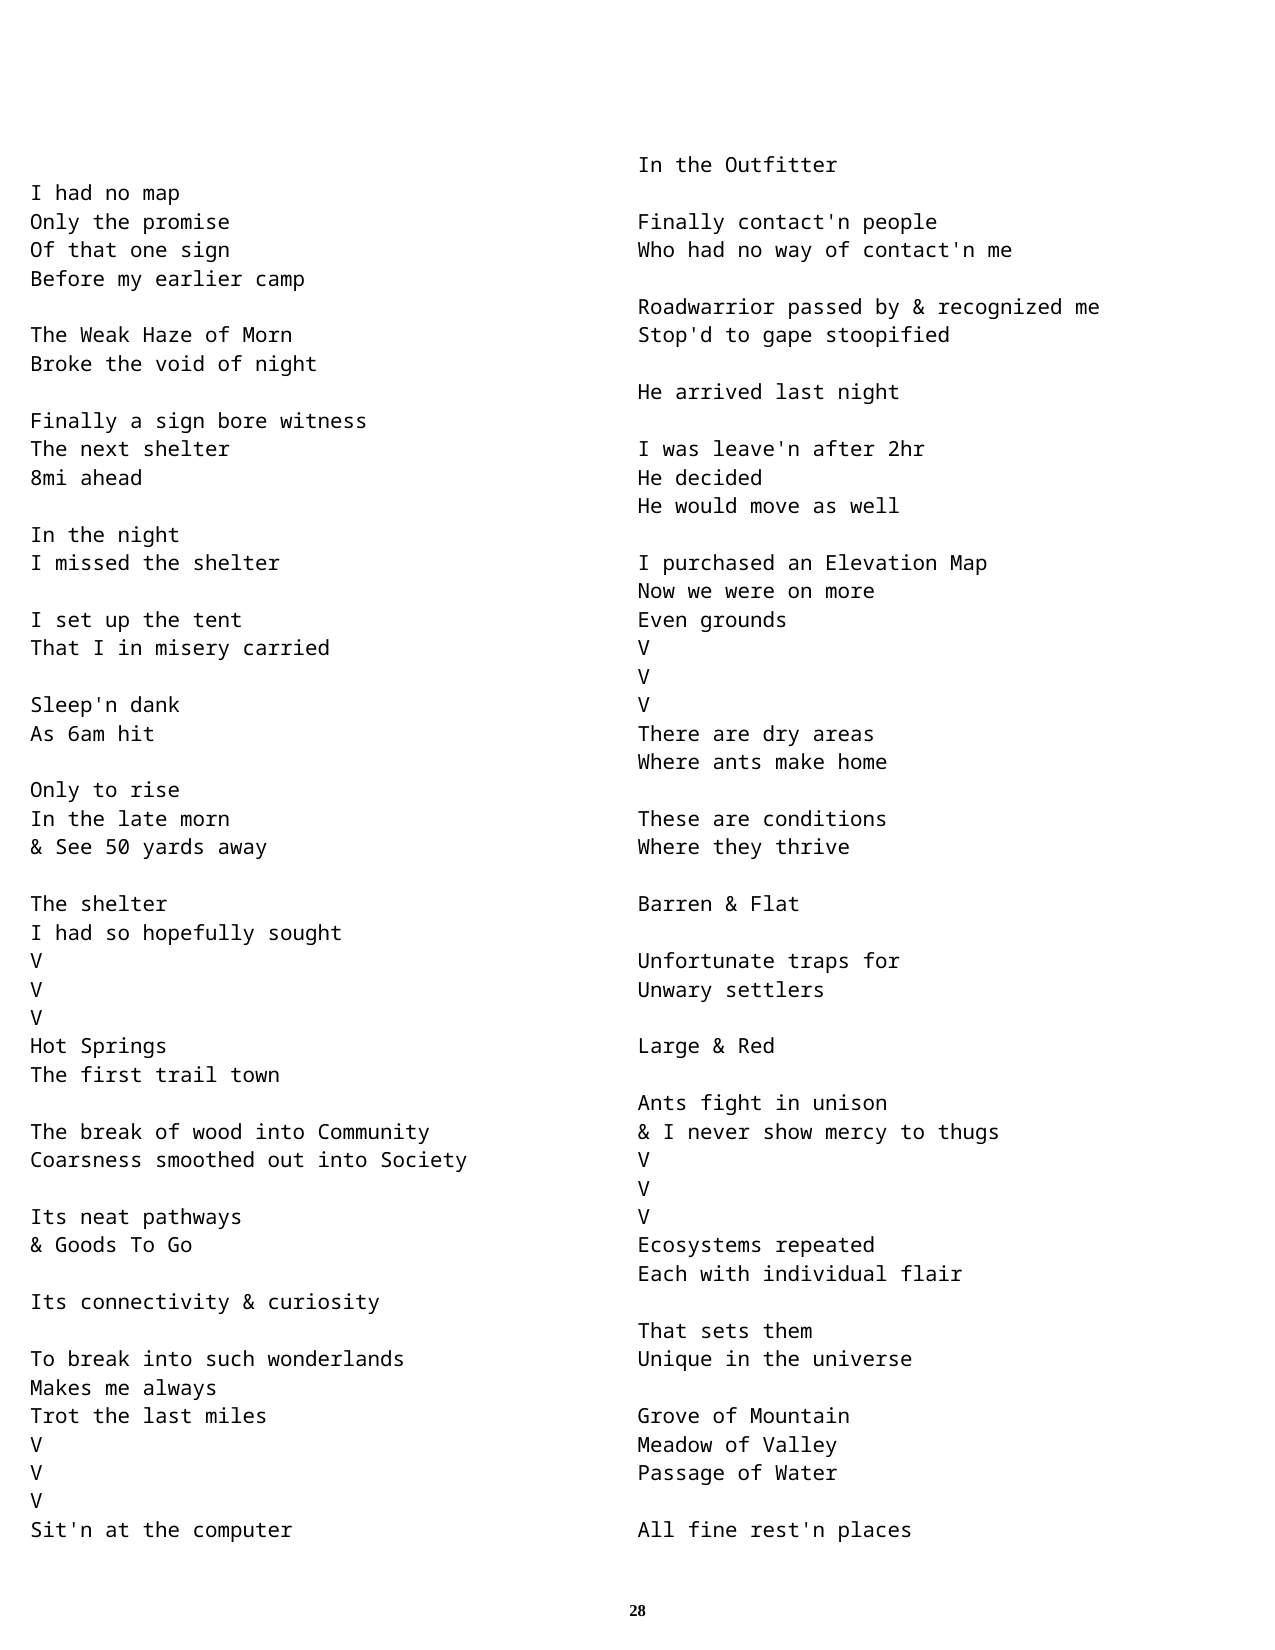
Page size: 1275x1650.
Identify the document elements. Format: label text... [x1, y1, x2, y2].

text The first trail town [30, 1060, 637, 1088]
text Roadwarrior passed by & recognized me [637, 292, 1245, 321]
text I had no map [30, 178, 637, 207]
text V [637, 1174, 1245, 1202]
text Passage of Water [637, 1458, 1245, 1487]
text Ants fight in unison [637, 1088, 1245, 1117]
text Finally a sign bore witness [30, 406, 637, 434]
text I was leave'n after 2hr [637, 434, 1245, 463]
text In the Outfitter [637, 150, 1245, 178]
text Who had no way of contact'n me [637, 235, 1245, 264]
text In the late morn [30, 804, 637, 832]
text These are conditions [637, 804, 1245, 832]
text I purchased an Elevation Map [637, 548, 1245, 577]
text V [30, 946, 637, 975]
text V [30, 1430, 637, 1458]
text V [30, 1458, 637, 1487]
text Unfortunate traps for [637, 946, 1245, 975]
text & See 50 yards away [30, 832, 637, 861]
text I missed the shelter [30, 548, 637, 577]
text Large & Red [637, 1032, 1245, 1060]
text & I never show mercy to thugs [637, 1117, 1245, 1145]
text 8mi ahead [30, 463, 637, 491]
text Finally contact'n people [637, 207, 1245, 235]
text That I in misery carried [30, 633, 637, 662]
text Each with individual flair [637, 1259, 1245, 1287]
text Of that one sign [30, 235, 637, 264]
text Now we were on more [637, 577, 1245, 605]
text Only to rise [30, 776, 637, 804]
text Unwary settlers [637, 975, 1245, 1003]
text To break into such wonderlands [30, 1344, 637, 1373]
text V [30, 1003, 637, 1032]
text The next shelter [30, 434, 637, 463]
text In the night [30, 520, 637, 548]
text Ecosystems repeated [637, 1231, 1245, 1259]
text Hot Springs [30, 1032, 637, 1060]
text He decided [637, 463, 1245, 491]
text & Goods To Go [30, 1231, 637, 1259]
text He arrived last night [637, 377, 1245, 406]
text Only the promise [30, 207, 637, 235]
text Broke the void of night [30, 349, 637, 377]
text He would move as well [637, 491, 1245, 520]
text Trot the last miles [30, 1401, 637, 1430]
text I had so hopefully sought [30, 918, 637, 946]
text That sets them [637, 1316, 1245, 1344]
text Before my earlier camp [30, 264, 637, 292]
text Unique in the universe [637, 1344, 1245, 1373]
text I set up the tent [30, 605, 637, 633]
text Meadow of Valley [637, 1430, 1245, 1458]
text There are dry areas [637, 719, 1245, 747]
text Barren & Flat [637, 889, 1245, 918]
text Coarsness smoothed out into Society [30, 1145, 637, 1174]
text The Weak Haze of Morn [30, 321, 637, 349]
text Its connectivity & curiosity [30, 1287, 637, 1316]
text Grove of Mountain [637, 1401, 1245, 1430]
text V [30, 975, 637, 1003]
text The break of wood into Community [30, 1117, 637, 1145]
text V [637, 662, 1245, 690]
text Where they thrive [637, 832, 1245, 861]
text V [637, 1202, 1245, 1231]
text V [637, 633, 1245, 662]
text Makes me always [30, 1373, 637, 1401]
text Even grounds [637, 605, 1245, 633]
text Sleep'n dank [30, 690, 637, 719]
text Where ants make home [637, 747, 1245, 776]
text Its neat pathways [30, 1202, 637, 1231]
text All fine rest'n places [637, 1515, 1245, 1543]
text V [637, 1145, 1245, 1174]
text As 6am hit [30, 719, 637, 747]
text V [30, 1487, 637, 1515]
text The shelter [30, 889, 637, 918]
text Stop'd to gape stoopified [637, 321, 1245, 349]
text V [637, 690, 1245, 719]
text Sit'n at the computer [30, 1515, 637, 1543]
